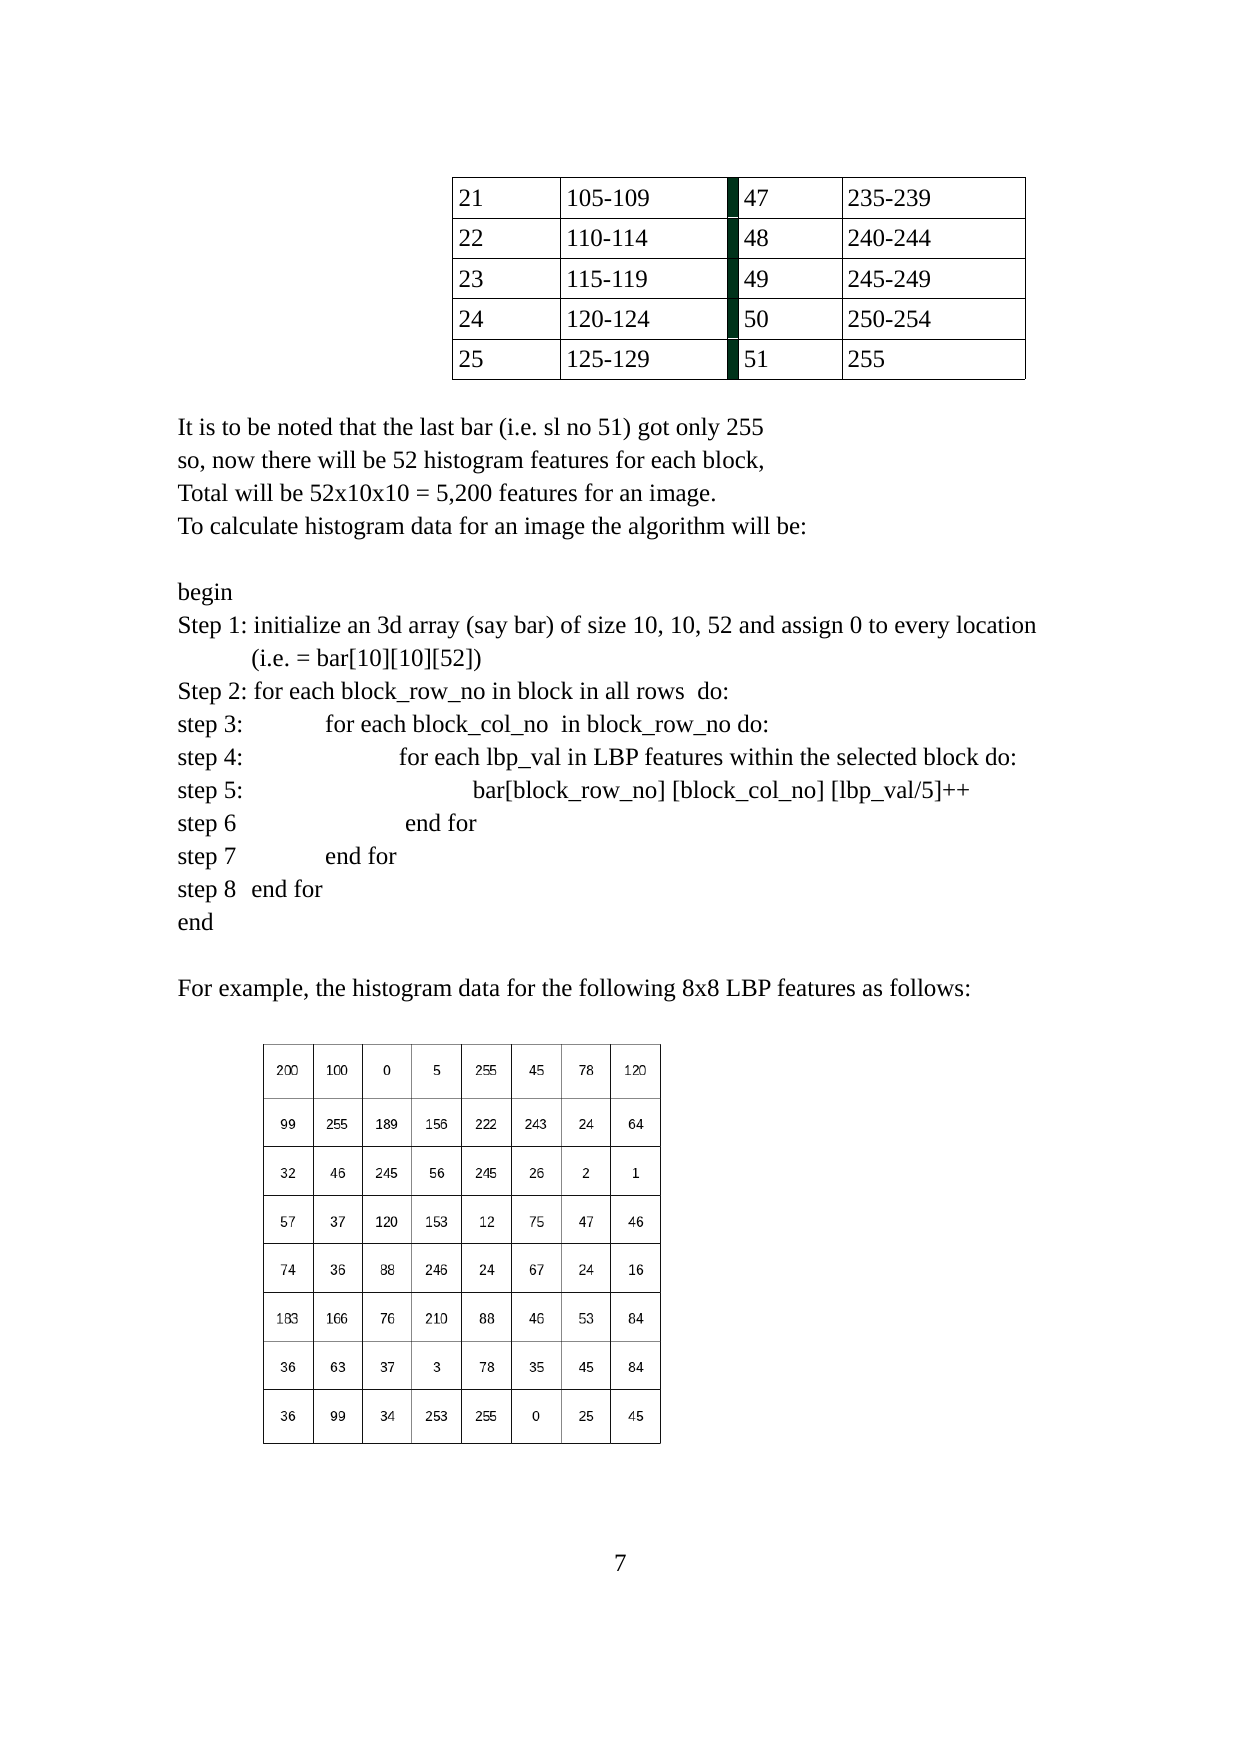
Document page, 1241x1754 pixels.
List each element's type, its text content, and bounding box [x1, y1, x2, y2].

text step 5: bar[block_row_no] [block_col_no] [lbp_val/5]++ [177, 775, 1063, 804]
text For example, the histogram data for the following 8x8 LBP features as follows: [177, 973, 1063, 1002]
table_cell [728, 178, 738, 217]
table_cell [728, 259, 738, 298]
table_cell 24 [453, 299, 560, 338]
table_cell [728, 299, 738, 338]
table_cell 240-244 [843, 219, 1025, 258]
text end [177, 907, 1063, 936]
text step 6 end for [177, 808, 1063, 837]
table_cell 125-129 [561, 340, 727, 379]
table_cell [728, 219, 738, 258]
text step 3: for each block_col_no in block_row_no do: [177, 709, 1063, 738]
text It is to be noted that the last bar (i.e. sl no 51) got only 255 [177, 412, 1063, 441]
table_cell 47 [739, 178, 842, 217]
table_cell [728, 340, 738, 379]
picture [261, 1039, 664, 1448]
table_cell 22 [453, 219, 560, 258]
table_cell 115-119 [561, 259, 727, 298]
table_cell 105-109 [561, 178, 727, 217]
text (i.e. = bar[10][10][52]) [177, 643, 1063, 672]
table_cell 110-114 [561, 219, 727, 258]
text step 4: for each lbp_val in LBP features within the selected block do: [177, 742, 1063, 771]
text step 8 end for [177, 874, 1063, 903]
table_cell 51 [739, 340, 842, 379]
table_cell 48 [739, 219, 842, 258]
table_cell 50 [739, 299, 842, 338]
text step 7 end for [177, 841, 1063, 870]
table_cell 23 [453, 259, 560, 298]
table_cell 255 [843, 340, 1025, 379]
text To calculate histogram data for an image the algorithm will be: [177, 511, 1063, 540]
text so, now there will be 52 histogram features for each block, [177, 445, 1063, 474]
text Total will be 52x10x10 = 5,200 features for an image. [177, 478, 1063, 507]
text Step 2: for each block_row_no in block in all rows do: [177, 676, 1063, 705]
table_cell 21 [453, 178, 560, 217]
table_cell 235-239 [843, 178, 1025, 217]
text Step 1: initialize an 3d array (say bar) of size 10, 10, 52 and assign 0 to every location [177, 610, 1063, 639]
table_cell 120-124 [561, 299, 727, 338]
table_cell 245-249 [843, 259, 1025, 298]
table_cell 250-254 [843, 299, 1025, 338]
text begin [177, 577, 1063, 606]
table_cell 49 [739, 259, 842, 298]
table_cell 25 [453, 340, 560, 379]
